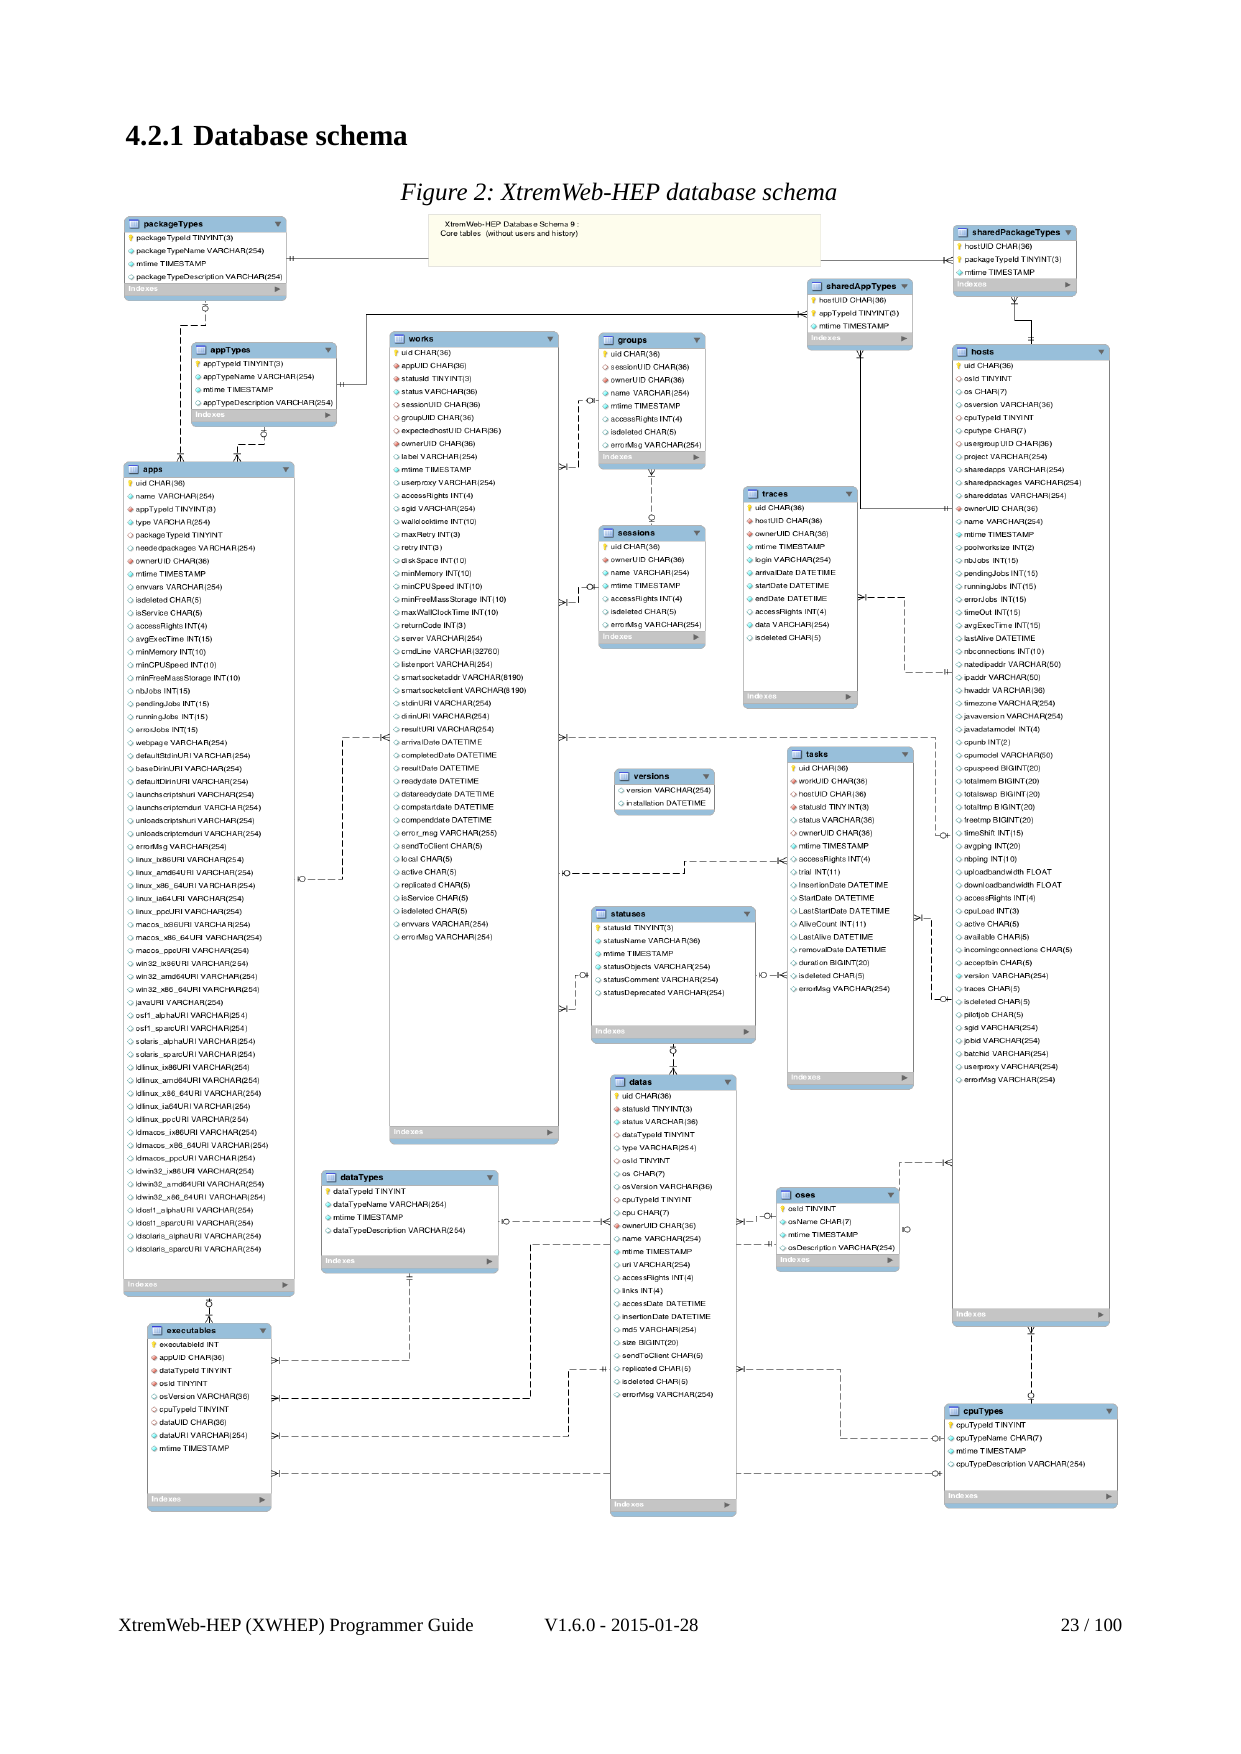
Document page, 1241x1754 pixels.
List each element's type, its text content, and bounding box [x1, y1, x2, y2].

subtitle Database schema [118, 118, 1122, 152]
text Figure 2: XtremWeb-HEP database schema [116, 177, 1124, 205]
picture [116, 214, 1124, 1529]
